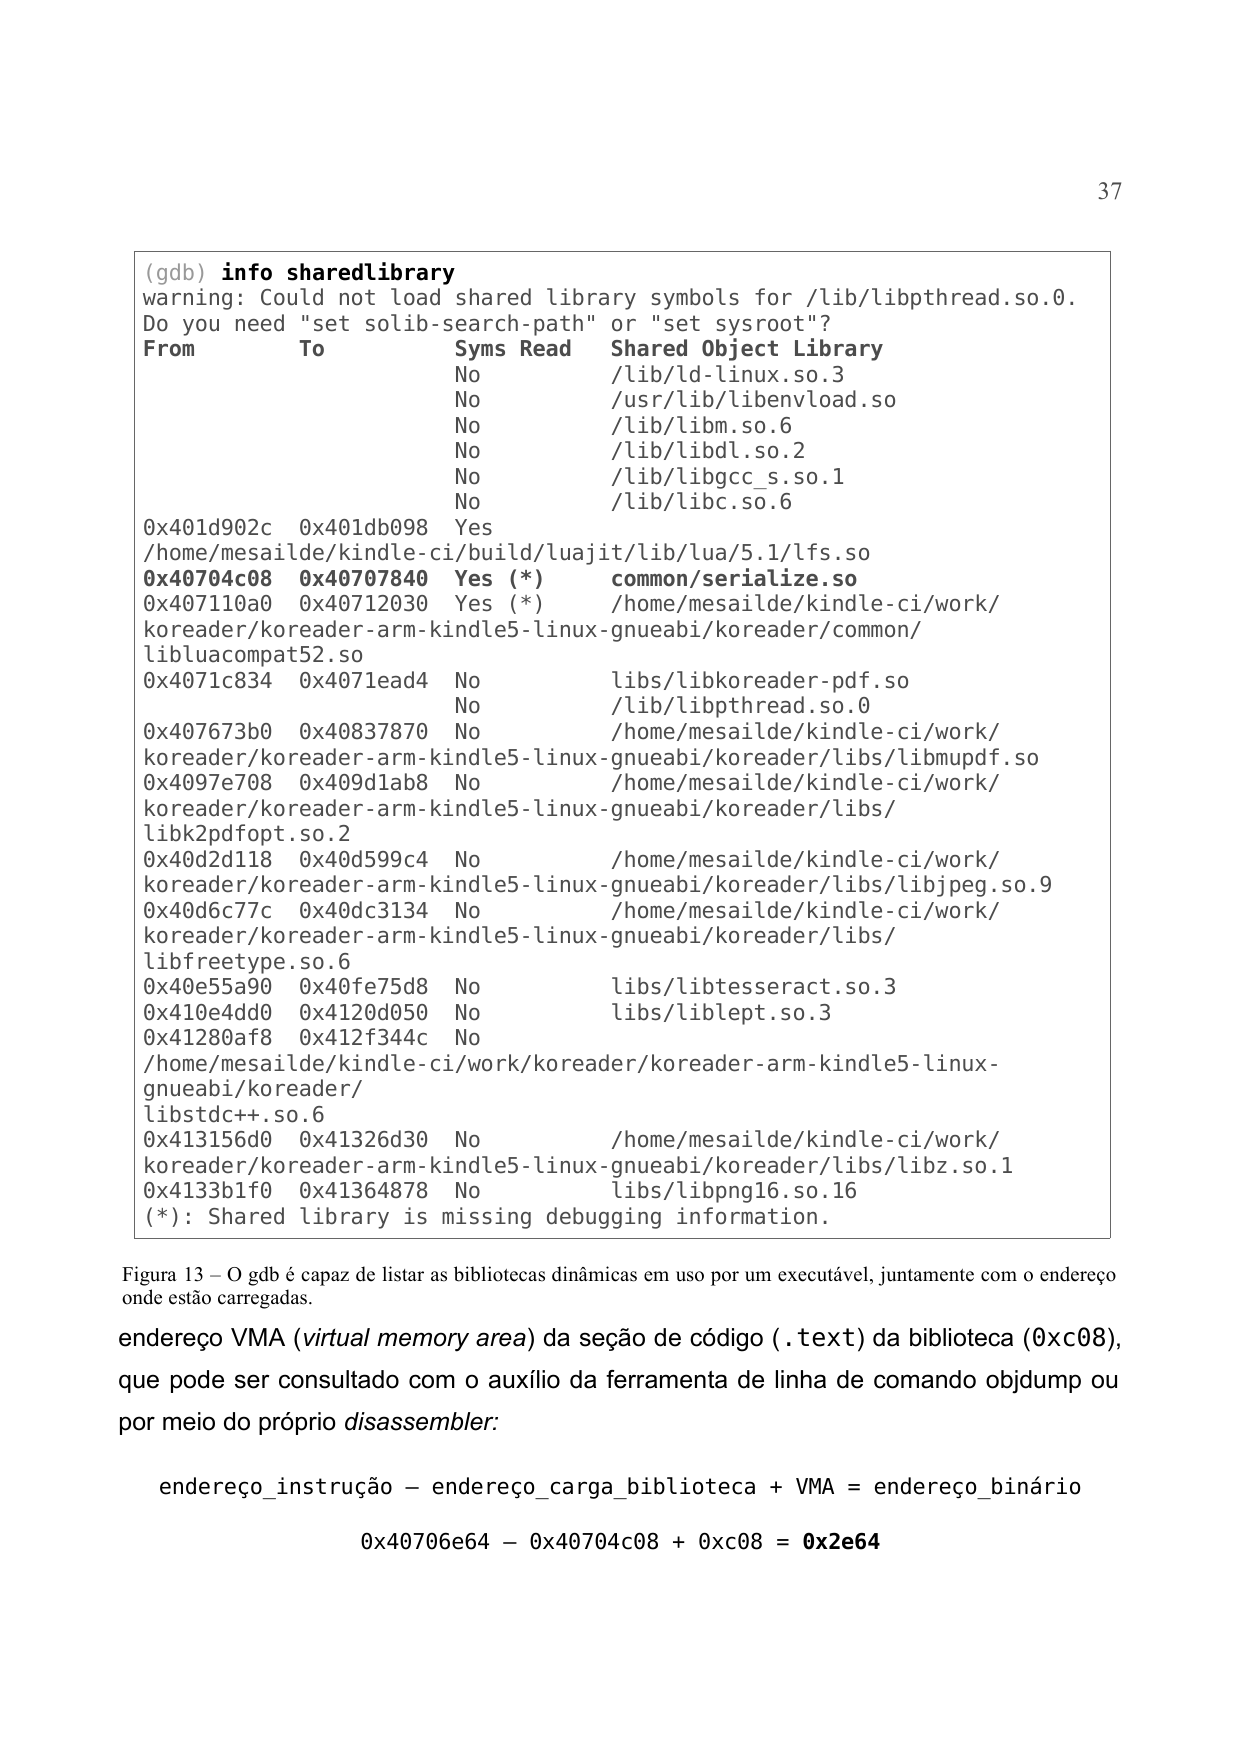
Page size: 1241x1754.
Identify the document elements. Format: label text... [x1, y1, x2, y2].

text Figura 13 – O gdb é capaz de listar as bibliotecas dinâmicas em uso por um executável, juntamente com o endereço onde estão carregadas. [122, 1263, 1118, 1309]
text libluacompat52.so [143, 642, 1101, 668]
text 0x40706e64 – 0x40704c08 + 0xc08 = 0x2e64 [118, 1529, 1122, 1554]
text No /lib/libm.so.6 [143, 413, 1101, 438]
text koreader/koreader-arm-kindle5-linux-gnueabi/koreader/common/ [143, 617, 1101, 642]
text warning: Could not load shared library symbols for /lib/libpthread.so.0. [143, 285, 1101, 311]
text 0x410e4dd0 0x4120d050 No libs/liblept.so.3 [143, 1000, 1101, 1025]
text No /lib/libgcc_s.so.1 [143, 464, 1101, 489]
text Do you need "set solib-search-path" or "set sysroot"? [143, 311, 1101, 336]
text 0x4133b1f0 0x41364878 No libs/libpng16.so.16 [143, 1178, 1101, 1204]
text No /lib/libdl.so.2 [143, 438, 1101, 464]
text koreader/koreader-arm-kindle5-linux-gnueabi/koreader/libs/ [143, 923, 1101, 949]
text libk2pdfopt.so.2 [143, 821, 1101, 847]
text 0x40d2d118 0x40d599c4 No /home/mesailde/kindle-ci/work/ [143, 847, 1101, 872]
text 0x41280af8 0x412f344c No /home/mesailde/kindle-ci/work/koreader/koreader-arm-kindle5-linux-gnueabi/koreader/ [143, 1025, 1101, 1102]
text No /usr/lib/libenvload.so [143, 387, 1101, 413]
text No /lib/libc.so.6 [143, 489, 1101, 515]
text libstdc++.so.6 [143, 1102, 1101, 1127]
text 0x407110a0 0x40712030 Yes (*) /home/mesailde/kindle-ci/work/ [143, 591, 1101, 617]
text 0x401d902c 0x401db098 Yes /home/mesailde/kindle-ci/build/luajit/lib/lua/5.1/lfs.so [143, 515, 1101, 566]
text koreader/koreader-arm-kindle5-linux-gnueabi/koreader/libs/libjpeg.so.9 [143, 872, 1101, 898]
text (gdb) info sharedlibrary [143, 259, 1101, 285]
text 0x4071c834 0x4071ead4 No libs/libkoreader-pdf.so [143, 668, 1101, 693]
text koreader/koreader-arm-kindle5-linux-gnueabi/koreader/libs/ [143, 796, 1101, 821]
text koreader/koreader-arm-kindle5-linux-gnueabi/koreader/libs/libmupdf.so [143, 744, 1101, 770]
text From To Syms Read Shared Object Library [143, 336, 1101, 362]
text No /lib/libpthread.so.0 [143, 693, 1101, 719]
text (*): Shared library is missing debugging information. [143, 1204, 1101, 1229]
text libfreetype.so.6 [143, 949, 1101, 974]
text 0x40704c08 0x40707840 Yes (*) common/serialize.so [143, 566, 1101, 591]
text 0x4097e708 0x409d1ab8 No /home/mesailde/kindle-ci/work/ [143, 770, 1101, 796]
text koreader/koreader-arm-kindle5-linux-gnueabi/koreader/libs/libz.so.1 [143, 1153, 1101, 1178]
text No /lib/ld-linux.so.3 [143, 362, 1101, 387]
text 0x40e55a90 0x40fe75d8 No libs/libtesseract.so.3 [143, 974, 1101, 1000]
text endereço_instrução – endereço_carga_biblioteca + VMA = endereço_binário [118, 1474, 1122, 1499]
text 0x413156d0 0x41326d30 No /home/mesailde/kindle-ci/work/ [143, 1127, 1101, 1153]
text Primeiramente, o conteúdo da memória em torno do endereço onde ocorreu a falha é consultado como na Figura 11. Essa sequencia de bytes pode ser procurada em um programa de desmontagem de executáveis (disassembler), por exemplo o IDA Pro (Figura 12), de forma a identificar qual ponto da biblioteca estava sendo executado naquele momento. Uma alternativa a esse método é identificar o endereço no qual a biblioteca estava carregada na memória durante aquela execução, com o comando info sharedlibrary do gdb (Figura 13). O endereço da instrução (0x40706e64) deve ser subtraído do endereço onde a biblioteca está carregada (0x40704c08) e somado ao endereço VMA (virtual memory area) da seção de código (.text) da biblioteca (0xc08), que pode ser consultado com o auxílio da ferramenta de linha de comando objdump ou por meio do próprio disassembler: [118, 236, 1122, 1436]
text 0x40d6c77c 0x40dc3134 No /home/mesailde/kindle-ci/work/ [143, 898, 1101, 923]
text 0x407673b0 0x40837870 No /home/mesailde/kindle-ci/work/ [143, 719, 1101, 744]
